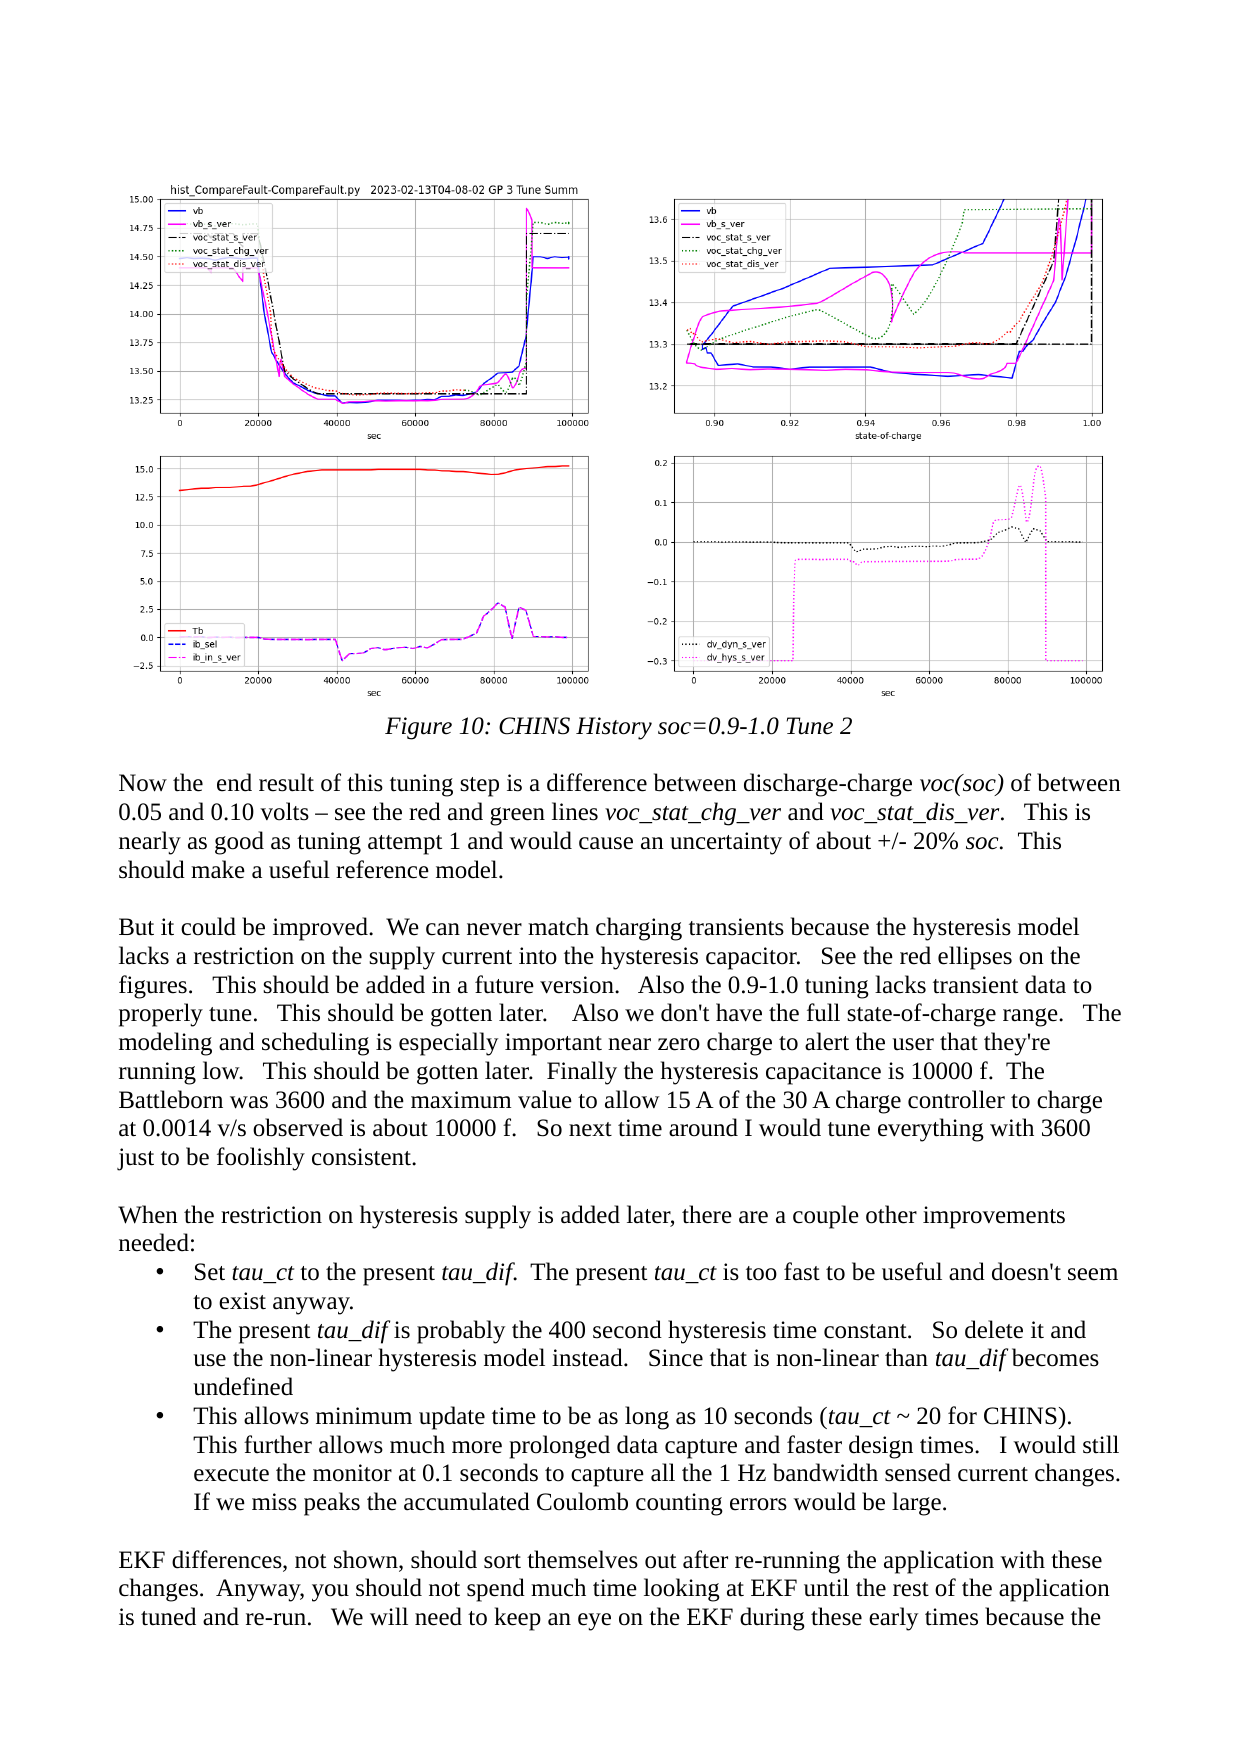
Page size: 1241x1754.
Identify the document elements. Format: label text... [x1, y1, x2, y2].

text Figure 10: CHINS History soc=0.9-1.0 Tune 2 [118, 711, 1122, 740]
picture [118, 175, 1122, 711]
text EKF differences, not shown, should sort themselves out after re-running the application with these changes. Anyway, you should not spend much time looking at EKF until the rest of the application is tuned and re-run. We will need to keep an eye on the EKF during these early times because the [118, 1545, 1122, 1631]
text When the restriction on hysteresis supply is added later, there are a couple other improvements needed: [118, 1200, 1122, 1257]
list This allows minimum update time to be as long as 10 seconds (tau_ct ~ 20 for CHINS). This further allows much more prolonged data capture and faster design times. I would still execute the monitor at 0.1 seconds to capture all the 1 Hz bandwidth sensed current changes. If we miss peaks the accumulated Coulomb counting errors would be large. [156, 1401, 1122, 1516]
list The present tau_dif is probably the 400 second hysteresis time constant. So delete it and use the non-linear hysteresis model instead. Since that is non-linear than tau_dif becomes undefined [156, 1315, 1122, 1401]
text Now the end result of this tuning step is a difference between discharge-charge voc(soc) of between 0.05 and 0.10 volts – see the red and green lines voc_stat_chg_ver and voc_stat_dis_ver. This is nearly as good as tuning attempt 1 and would cause an uncertainty of about +/- 20% soc. This should make a useful reference model. [118, 768, 1122, 883]
text But it could be improved. We can never match charging transients because the hysteresis model lacks a restriction on the supply current into the hysteresis capacitor. See the red ellipses on the figures. This should be added in a future version. Also the 0.9-1.0 tuning lacks transient data to properly tune. This should be gotten later. Also we don't have the full state-of-charge range. The modeling and scheduling is especially important near zero charge to alert the user that they're running low. This should be gotten later. Finally the hysteresis capacitance is 10000 f. The Battleborn was 3600 and the maximum value to allow 15 A of the 30 A charge controller to charge at 0.0014 v/s observed is about 10000 f. So next time around I would tune everything with 3600 just to be foolishly consistent. [118, 912, 1122, 1171]
list Set tau_ct to the present tau_dif. The present tau_ct is too fast to be useful and doesn't seem to exist anyway. [156, 1257, 1122, 1315]
